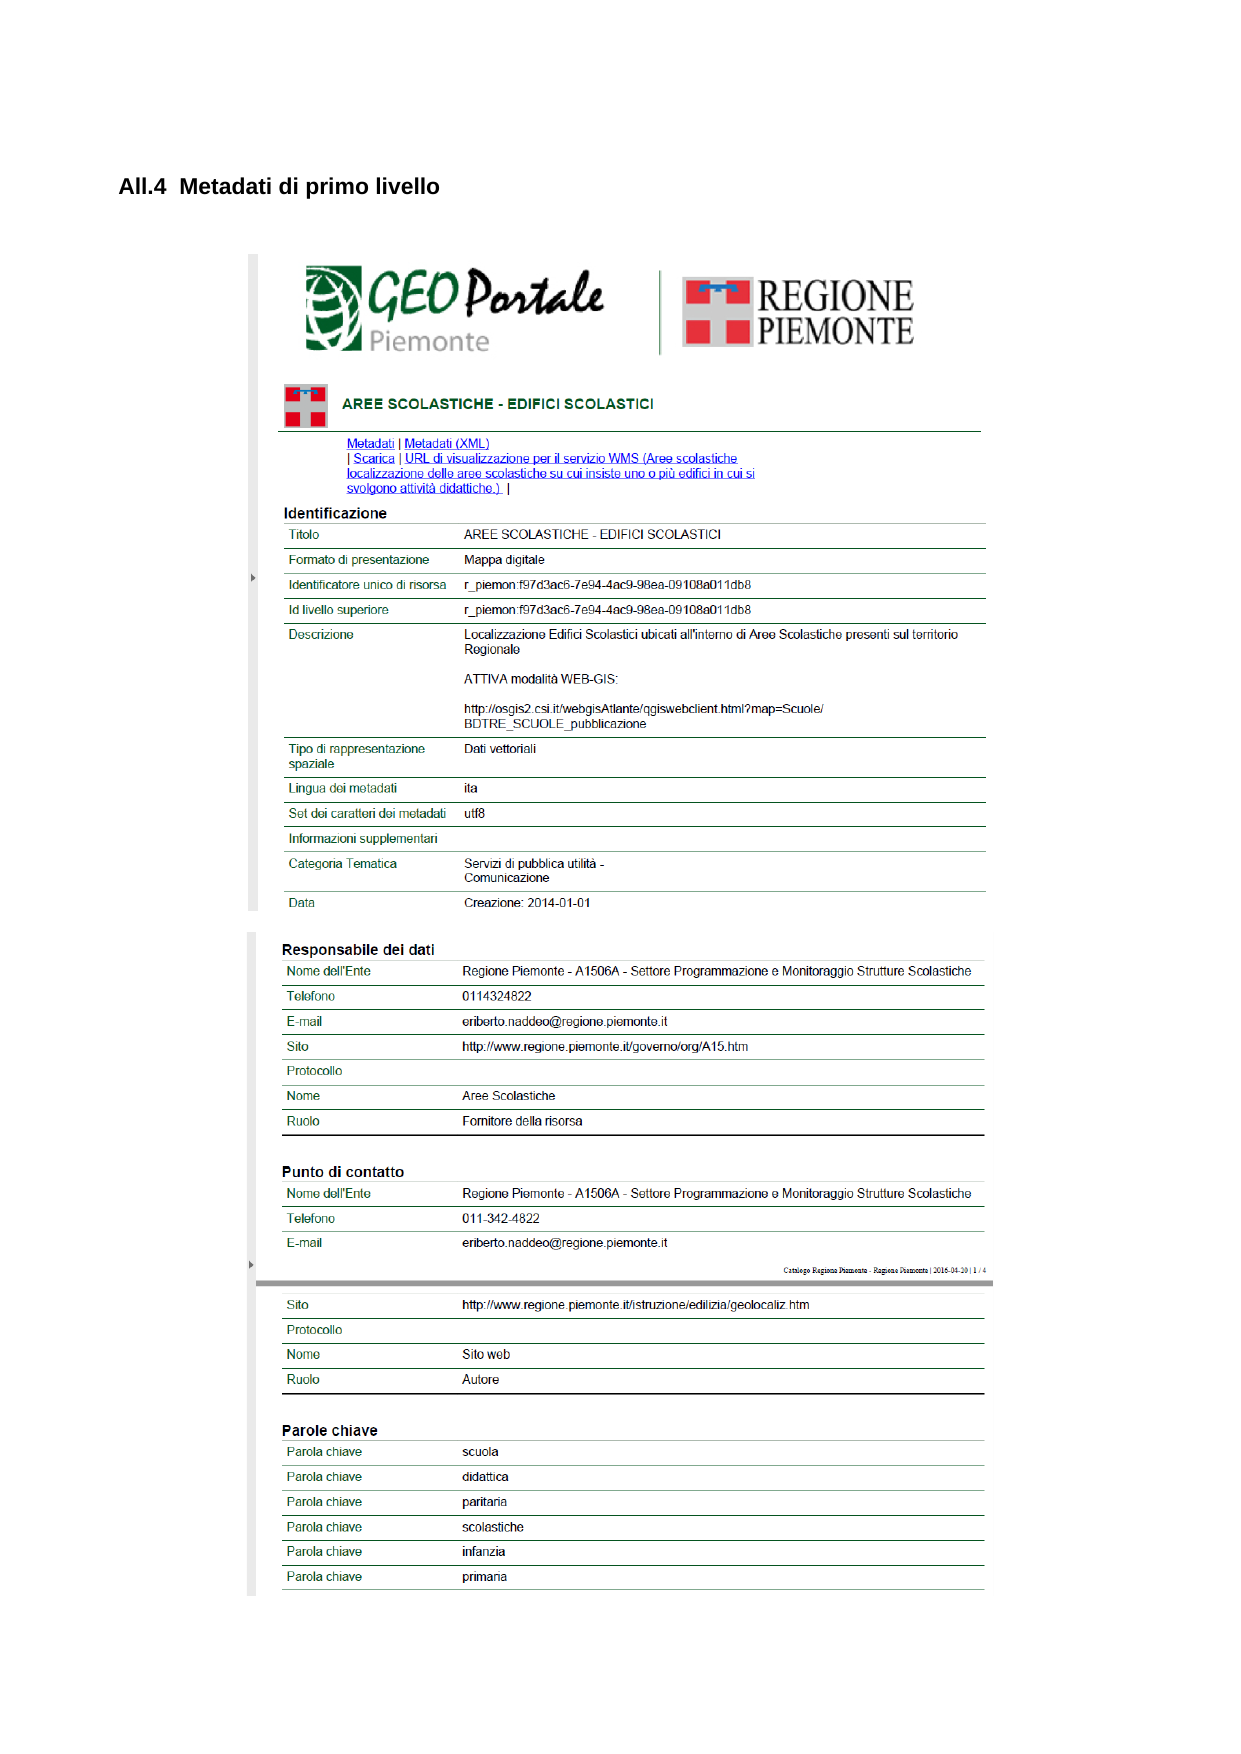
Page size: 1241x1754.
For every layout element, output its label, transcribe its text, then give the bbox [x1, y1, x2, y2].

subtitle All.4 Metadati di primo livello [118, 173, 1122, 199]
picture [246, 932, 994, 1596]
picture [248, 254, 993, 911]
